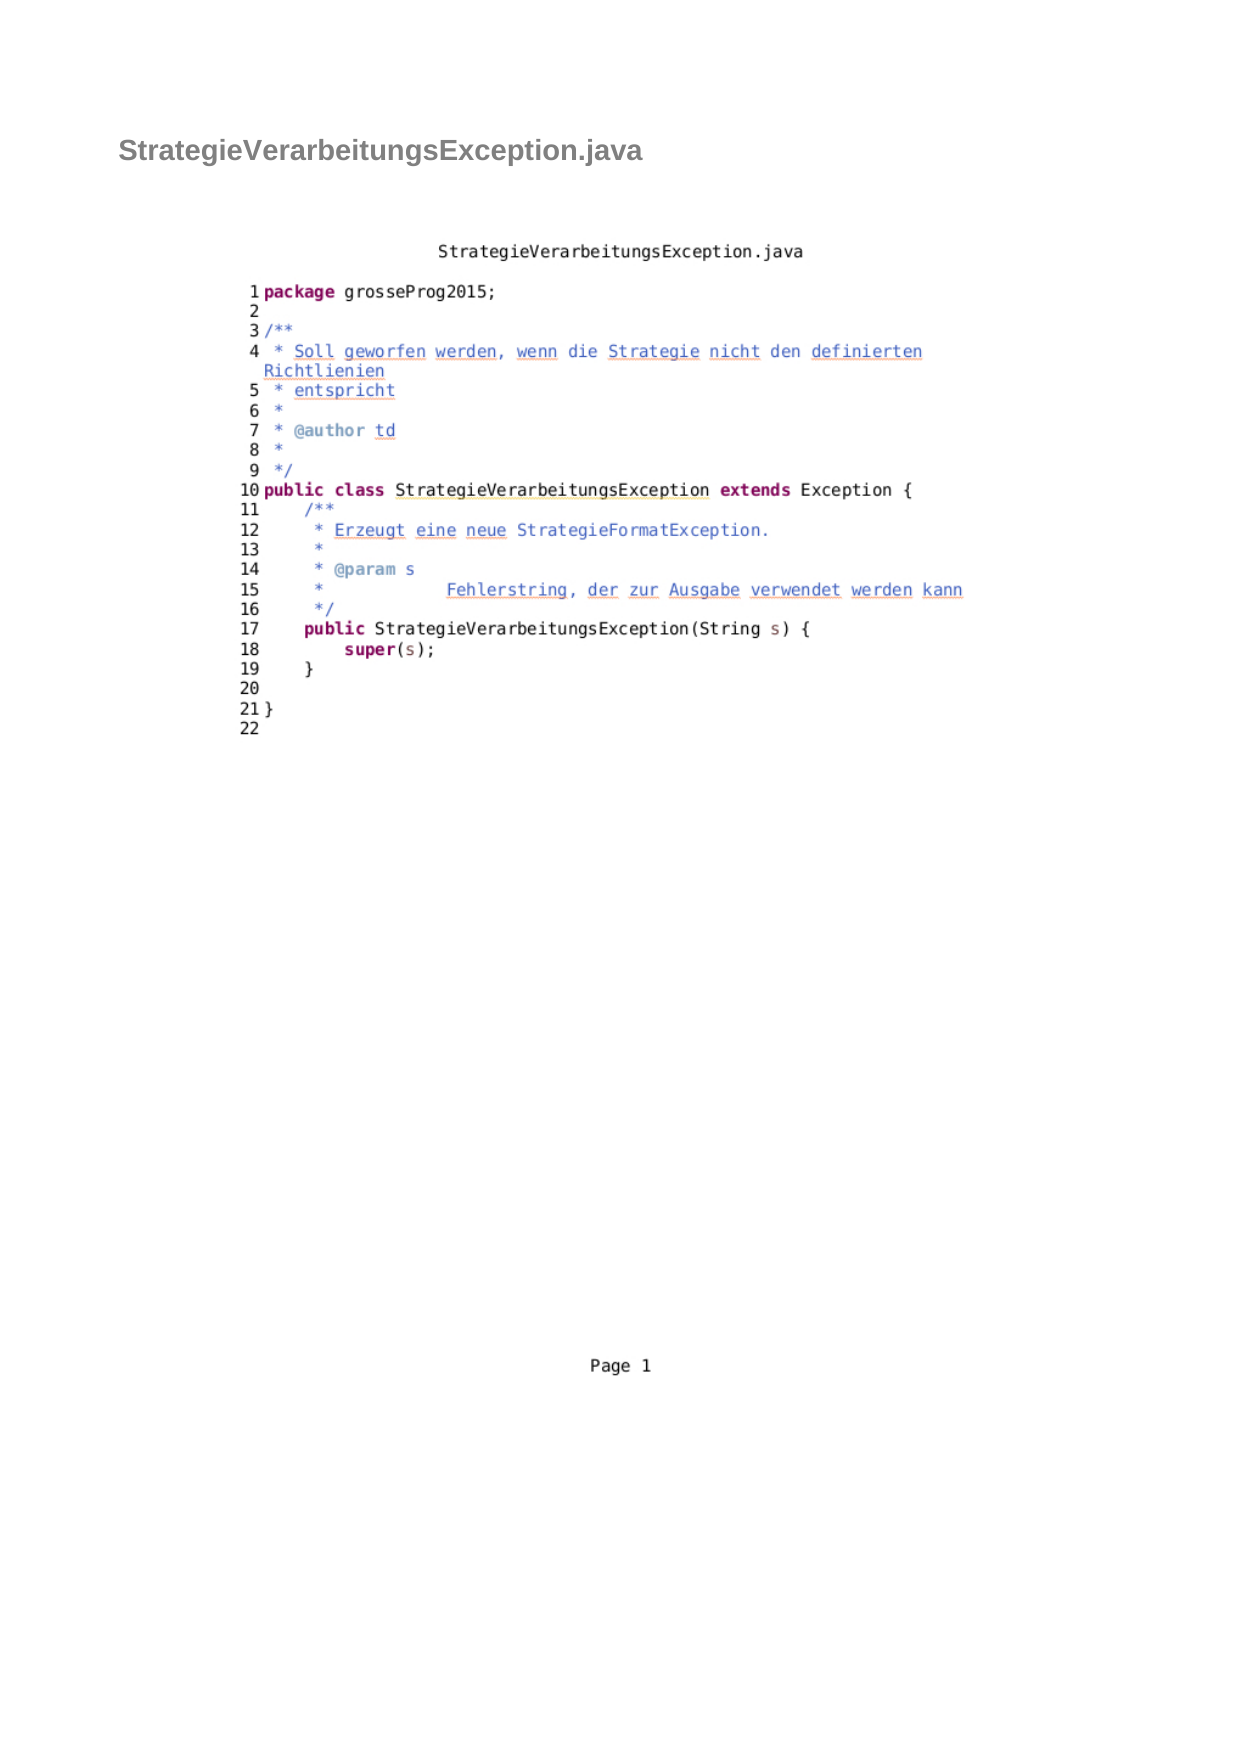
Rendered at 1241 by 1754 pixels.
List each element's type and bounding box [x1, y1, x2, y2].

picture [118, 120, 1123, 1542]
